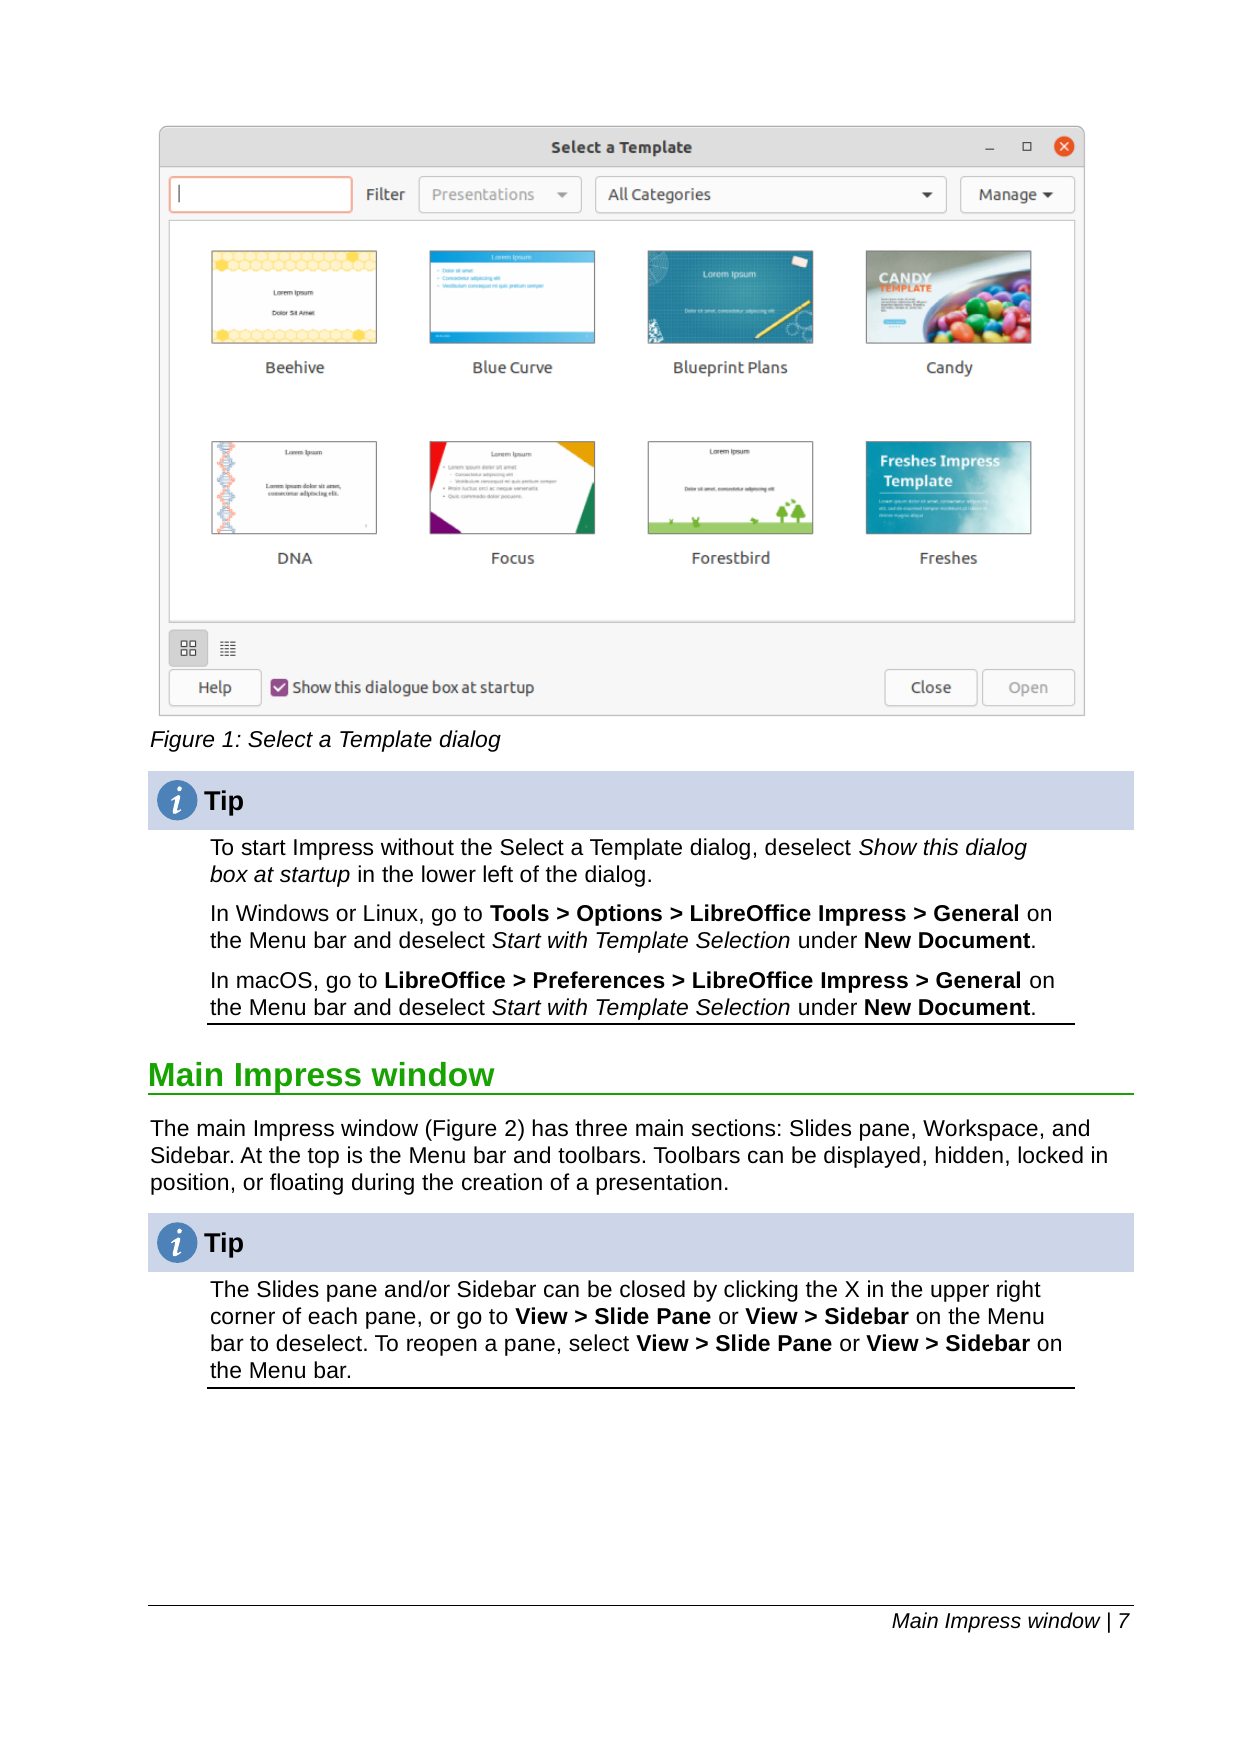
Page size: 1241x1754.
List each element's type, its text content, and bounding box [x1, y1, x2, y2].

text To start Impress without the Select a Template dialog, deselect Show this dialog box at startup in the lower left of the dialog. [207, 830, 1075, 887]
picture [149, 118, 1095, 726]
text The Slides pane and/or Sidebar can be closed by clicking the X in the upper right corner of each pane, or go to View > Slide Pane or View > Sidebar on the Menu bar to deselect. To reopen a pane, select View > Slide Pane or View > Sidebar on the Menu bar. [207, 1272, 1075, 1387]
subtitle Tip [148, 771, 1134, 830]
text The main Impress window (Figure 2) has three main sections: Slides pane, Workspace, and Sidebar. At the top is the Menu bar and toolbars. Toolbars can be displayed, hidden, locked in position, or floating during the creation of a presentation. [150, 1114, 1134, 1195]
text Figure 1: Select a Template dialog [150, 726, 1094, 753]
text In Windows or Linux, go to Tools > Options > LibreOffice Impress > General on the Menu bar and deselect Start with Template Selection under New Document. [207, 896, 1075, 954]
text In macOS, go to LibreOffice > Preferences > LibreOffice Impress > General on the Menu bar and deselect Start with Template Selection under New Document. [207, 963, 1075, 1023]
subtitle Tip [148, 1213, 1134, 1272]
subtitle Main Impress window [148, 1054, 1134, 1093]
